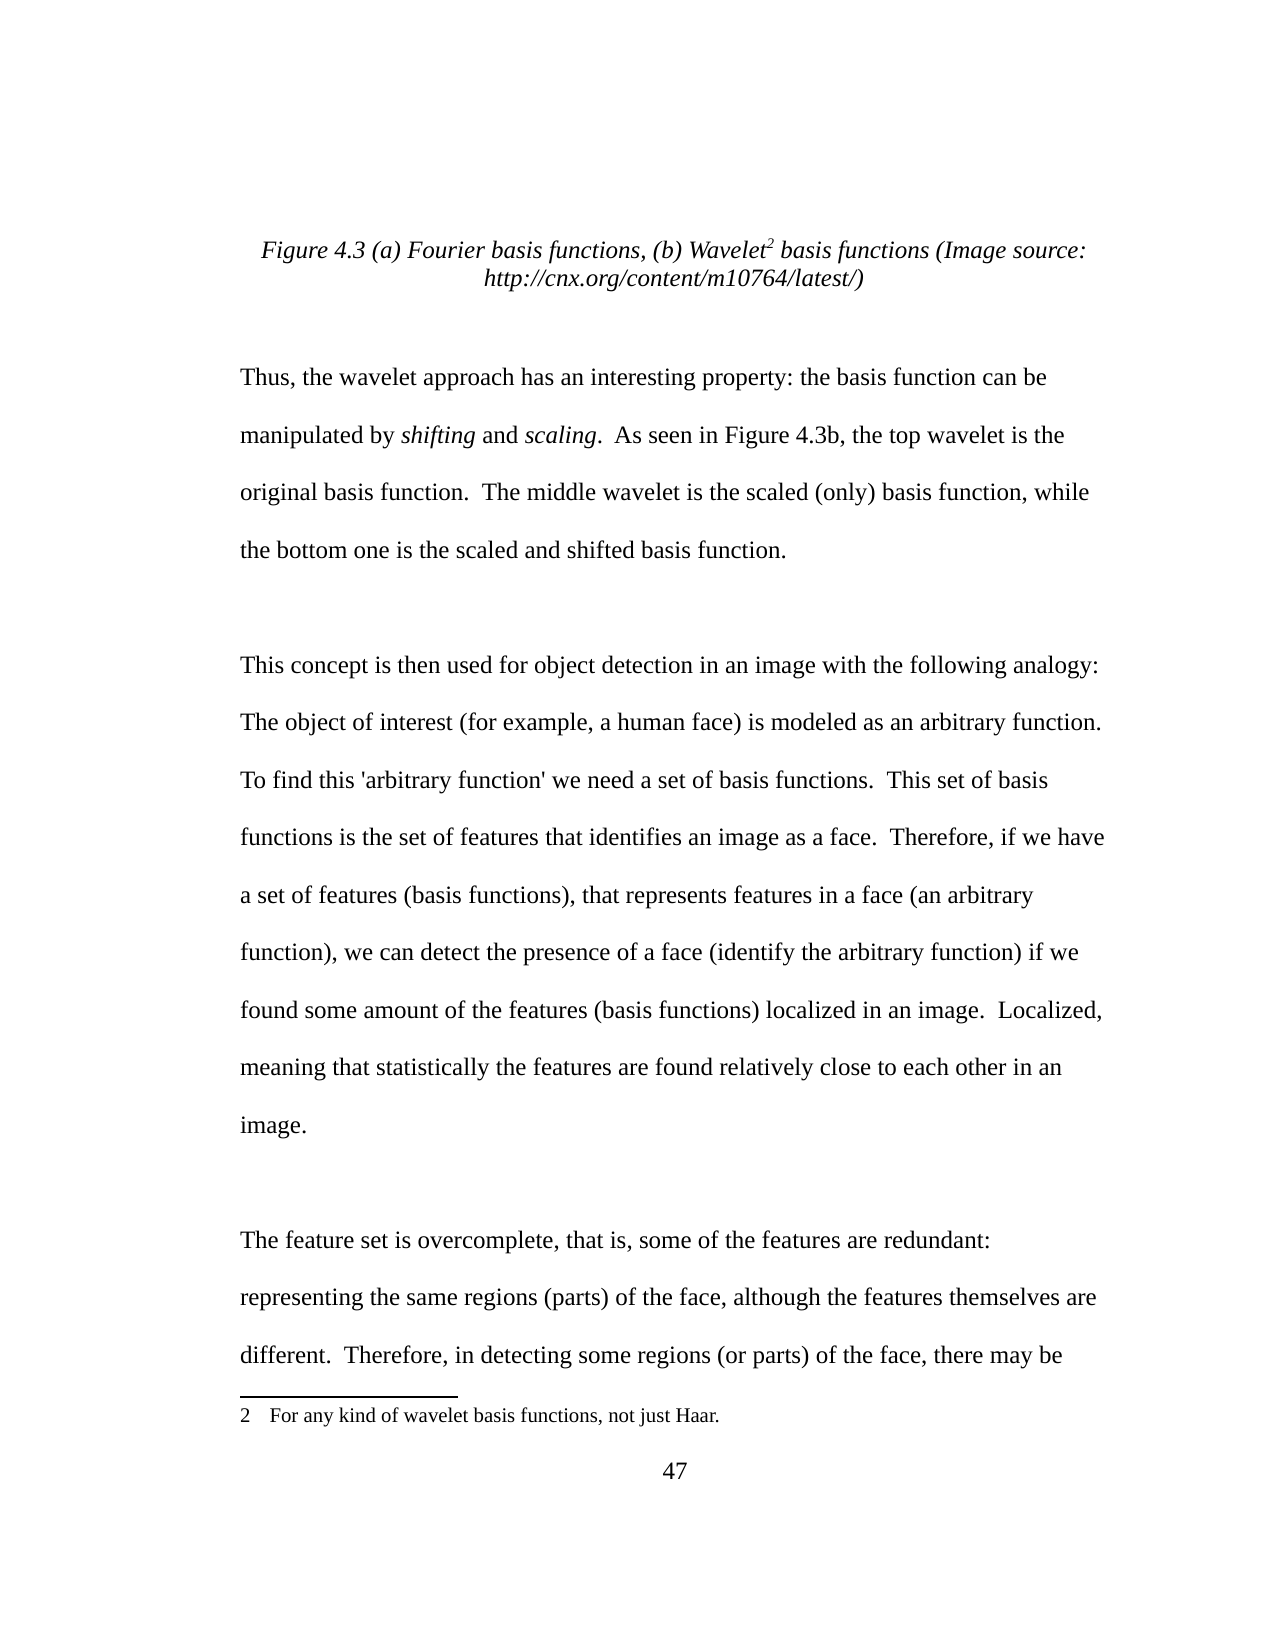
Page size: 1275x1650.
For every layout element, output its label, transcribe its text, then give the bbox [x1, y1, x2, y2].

text Thus, the wavelet approach has an interesting property: the basis function can be manipulated by shifting and scaling. As seen in Figure 4.3b, the top wavelet is the original basis function. The middle wavelet is the scaled (only) basis function, while the bottom one is the scaled and shifted basis function. [240, 362, 1110, 563]
text This concept is then used for object detection in an image with the following analogy: The object of interest (for example, a human face) is modeled as an arbitrary function. To find this 'arbitrary function' we need a set of basis functions. This set of basis functions is the set of features that identifies an image as a face. Therefore, if we have a set of features (basis functions), that represents features in a face (an arbitrary function), we can detect the presence of a face (identify the arbitrary function) if we found some amount of the features (basis functions) localized in an image. Localized, meaning that statistically the features are found relatively close to each other in an image. [240, 650, 1110, 1138]
text Figure 4.3 (a) Fourier basis functions, (b) Wavelet basis functions (Image source: http://cnx.org/content/m10764/latest/) [240, 235, 1110, 292]
text The feature set is overcomplete, that is, some of the features are redundant: representing the same regions (parts) of the face, although the features themselves are different. Therefore, in detecting some regions (or parts) of the face, there may be [240, 1225, 1110, 1368]
text For any kind of wavelet basis functions, not just Haar. [240, 1403, 1110, 1427]
